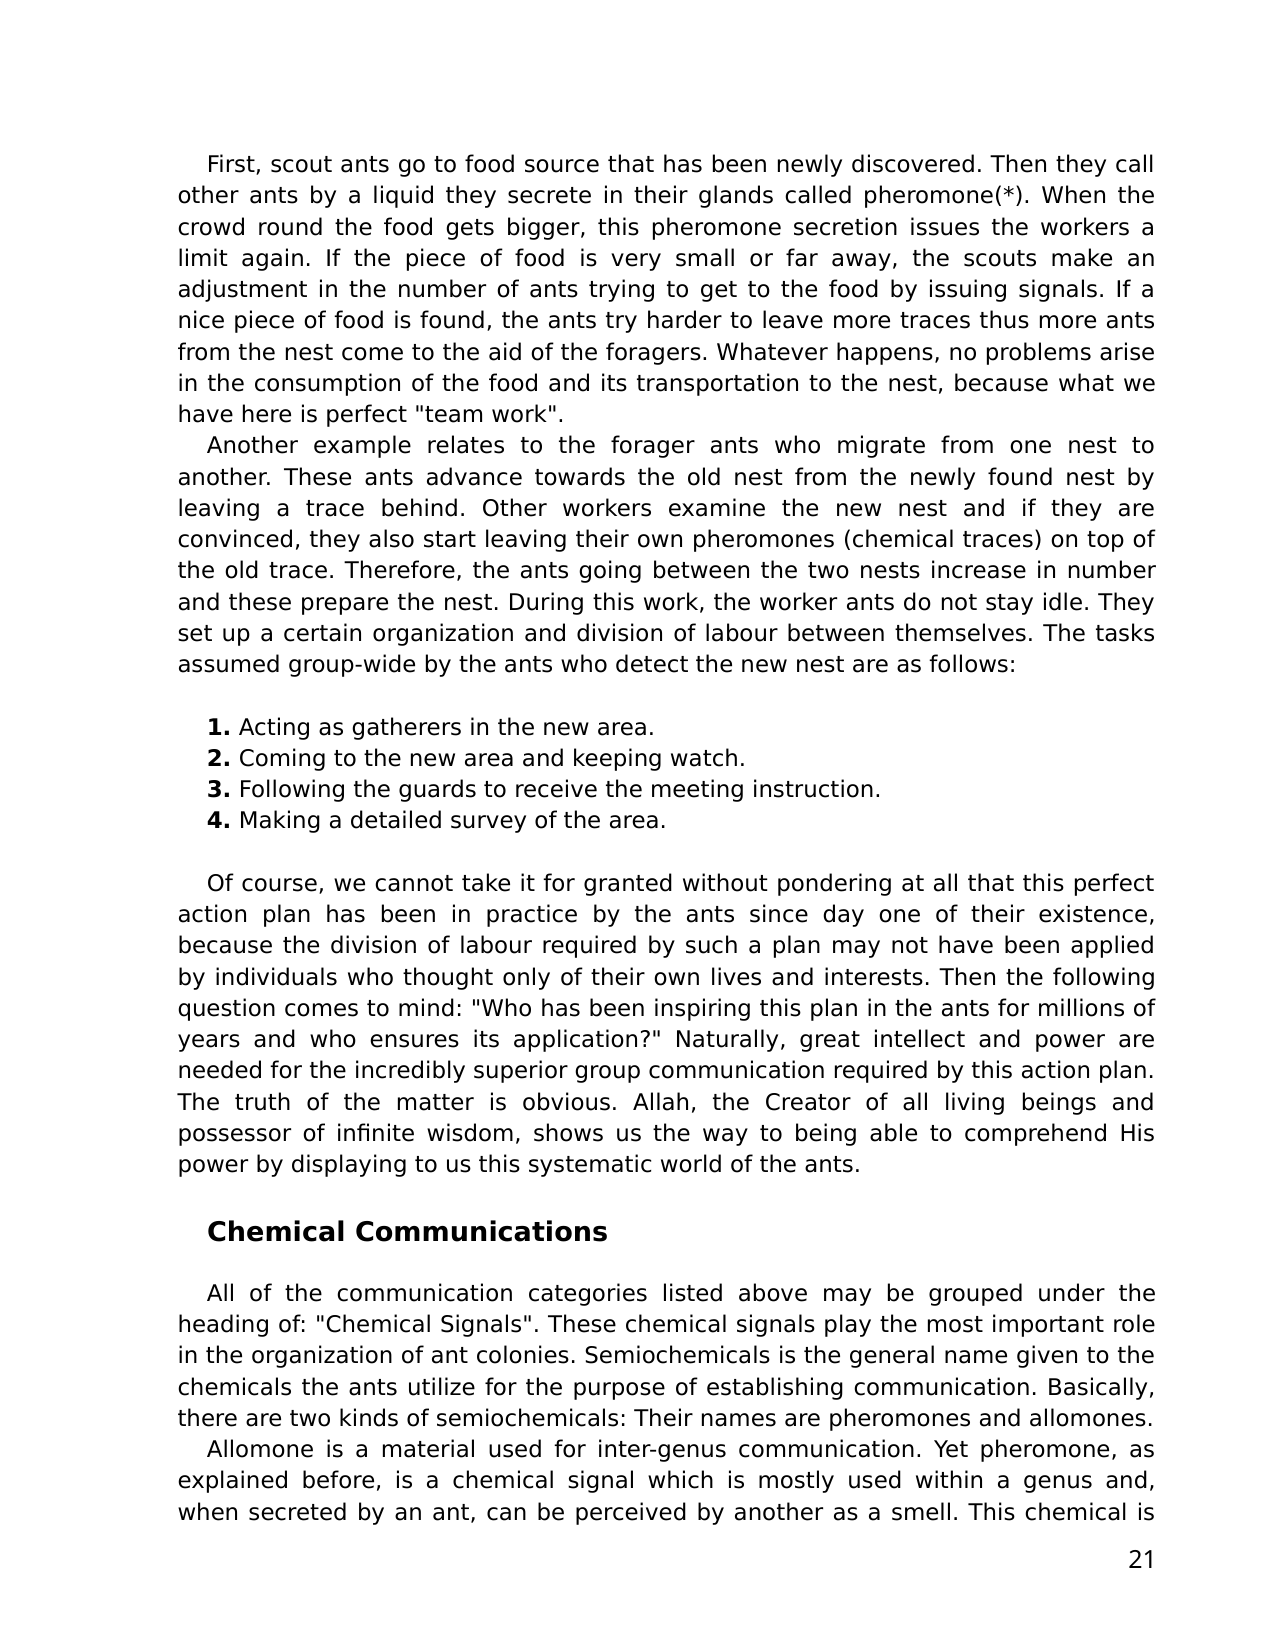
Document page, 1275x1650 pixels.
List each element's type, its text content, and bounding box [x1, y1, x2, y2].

text 4. Making a detailed survey of the area. [177, 804, 1157, 835]
text Allomone is a material used for inter-genus communication. Yet pheromone, as explained before, is a chemical signal which is mostly used within a genus and, when secreted by an ant, can be perceived by another as a smell. This chemical is [177, 1432, 1157, 1526]
text All of the communication categories listed above may be grouped under the heading of: "Chemical Signals". These chemical signals play the most important role in the organization of ant colonies. Semiochemicals is the general name given to the chemicals the ants utilize for the purpose of establishing communication. Basically, there are two kinds of semiochemicals: Their names are pheromones and allomones. [177, 1276, 1157, 1432]
text Of course, we cannot take it for granted without pondering at all that this perfect action plan has been in practice by the ants since day one of their existence, because the division of labour required by such a plan may not have been applied by individuals who thought only of their own lives and interests. Then the following question comes to mind: "Who has been inspiring this plan in the ants for millions of years and who ensures its application?" Naturally, great intellect and power are needed for the incredibly superior group communication required by this action plan. The truth of the matter is obvious. Allah, the Creator of all living beings and possessor of infinite wisdom, shows us the way to being able to comprehend His power by displaying to us this systematic world of the ants. [177, 866, 1157, 1179]
text 3. Following the guards to receive the meeting instruction. [177, 773, 1157, 804]
text First, scout ants go to food source that has been newly discovered. Then they call other ants by a liquid they secrete in their glands called pheromone(*). When the crowd round the food gets bigger, this pheromone secretion issues the workers a limit again. If the piece of food is very small or far away, the scouts make an adjustment in the number of ants trying to get to the food by issuing signals. If a nice piece of food is found, the ants try harder to leave more traces thus more ants from the nest come to the aid of the foragers. Whatever happens, no problems arise in the consumption of the food and its transportation to the nest, because what we have here is perfect "team work". [177, 148, 1157, 429]
text Another example relates to the forager ants who migrate from one nest to another. These ants advance towards the old nest from the newly found nest by leaving a trace behind. Other workers examine the new nest and if they are convinced, they also start leaving their own pheromones (chemical traces) on top of the old trace. Therefore, the ants going between the two nests increase in number and these prepare the nest. During this work, the worker ants do not stay idle. They set up a certain organization and division of labour between themselves. The tasks assumed group-wide by the ants who detect the new nest are as follows: [177, 429, 1157, 679]
text Chemical Communications [177, 1216, 1157, 1248]
text 1. Acting as gatherers in the new area. [177, 710, 1157, 741]
text 2. Coming to the new area and keeping watch. [177, 741, 1157, 773]
